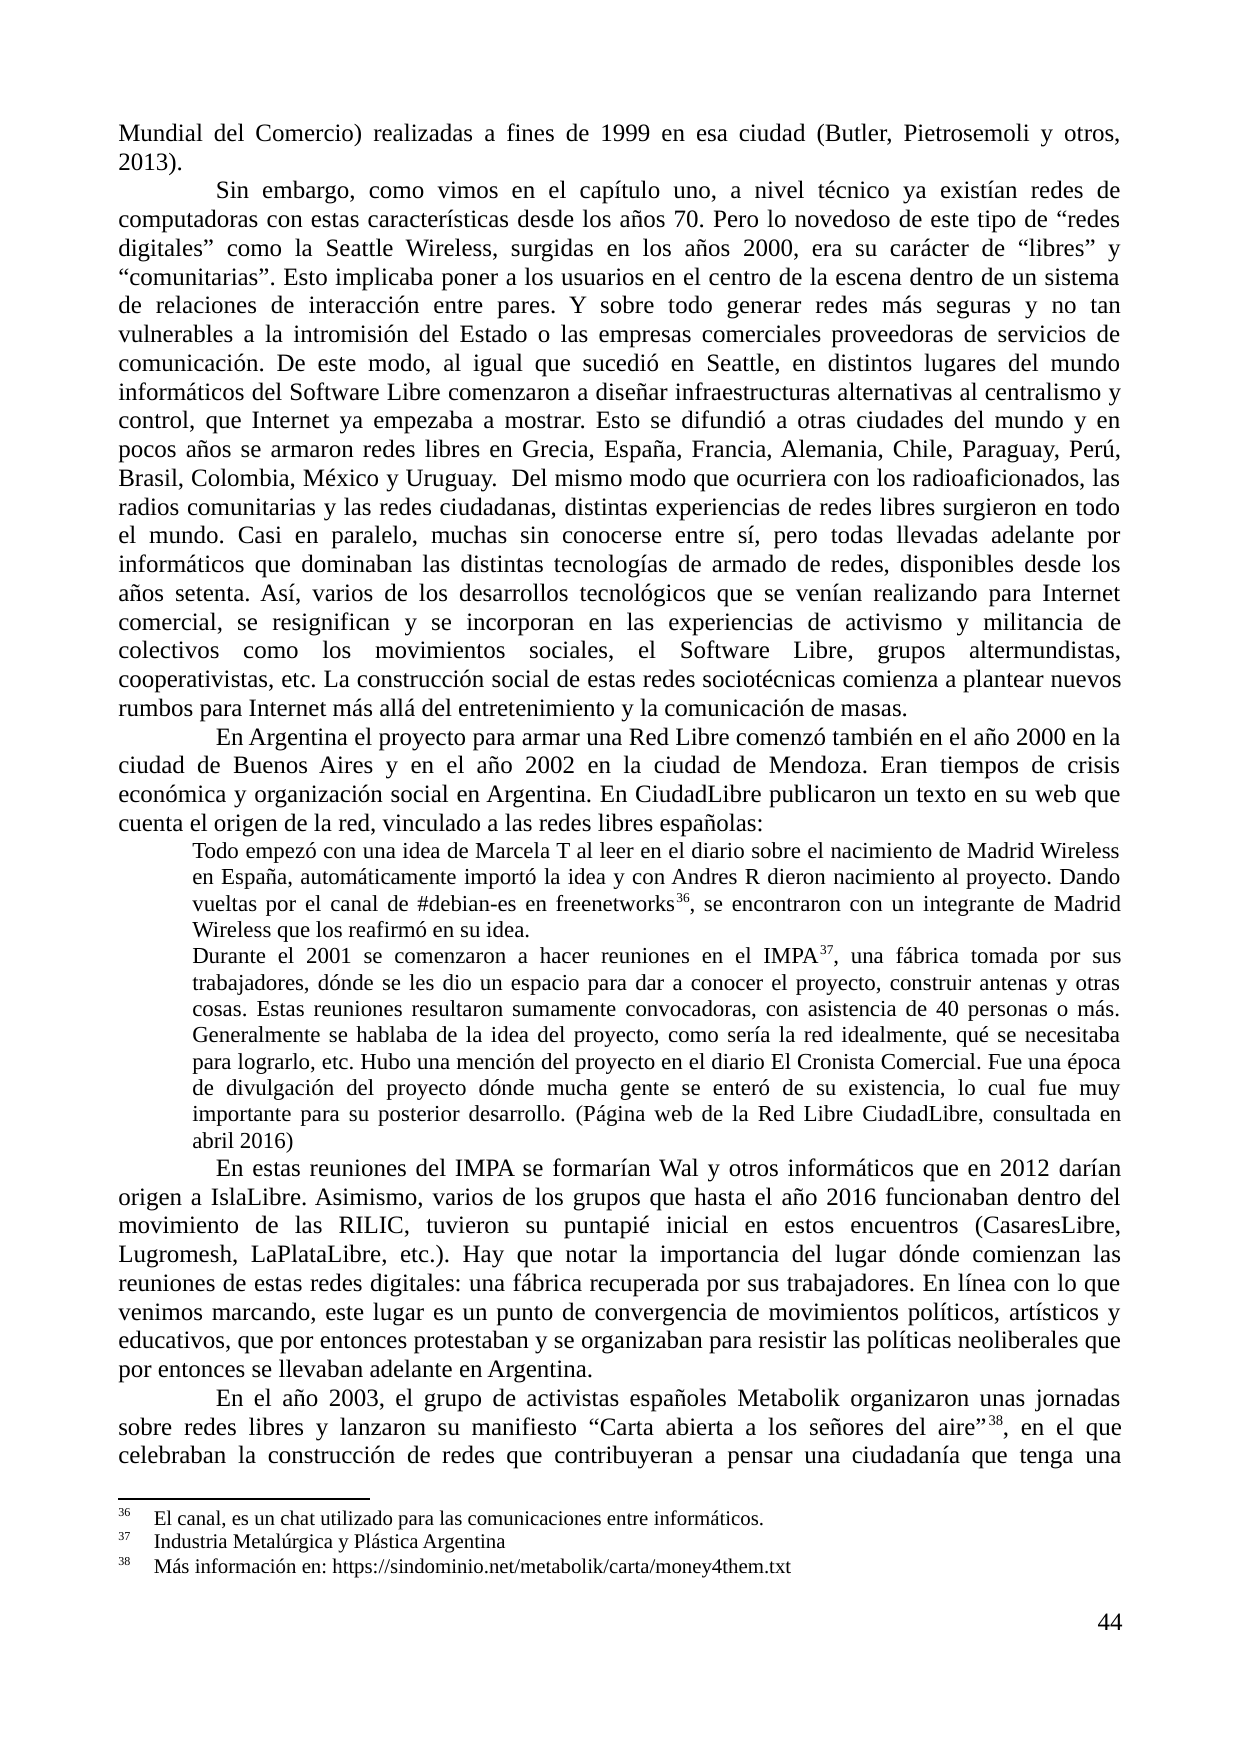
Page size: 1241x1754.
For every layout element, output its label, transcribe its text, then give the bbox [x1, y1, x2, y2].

text En estas reuniones del IMPA se formarían Wal y otros informáticos que en 2012 darían origen a IslaLibre. Asimismo, varios de los grupos que hasta el año 2016 funcionaban dentro del movimiento de las RILIC, tuvieron su puntapié inicial en estos encuentros (CasaresLibre, Lugromesh, LaPlataLibre, etc.). Hay que notar la importancia del lugar dónde comienzan las reuniones de estas redes digitales: una fábrica recuperada por sus trabajadores. En línea con lo que venimos marcando, este lugar es un punto de convergencia de movimientos políticos, artísticos y educativos, que por entonces protestaban y se organizaban para resistir las políticas neoliberales que por entonces se llevaban adelante en Argentina. [118, 1153, 1122, 1383]
text Más información en: https://sindominio.net/metabolik/carta/money4them.txt [118, 1553, 1122, 1578]
text Industria Metalúrgica y Plástica Argentina [118, 1529, 1122, 1553]
text Sin embargo, como vimos en el capítulo uno, a nivel técnico ya existían redes de computadoras con estas características desde los años 70. Pero lo novedoso de este tipo de “redes digitales” como la Seattle Wireless, surgidas en los años 2000, era su carácter de “libres” y “comunitarias”. Esto implicaba poner a los usuarios en el centro de la escena dentro de un sistema de relaciones de interacción entre pares. Y sobre todo generar redes más seguras y no tan vulnerables a la intromisión del Estado o las empresas comerciales proveedoras de servicios de comunicación. De este modo, al igual que sucedió en Seattle, en distintos lugares del mundo informáticos del Software Libre comenzaron a diseñar infraestructuras alternativas al centralismo y control, que Internet ya empezaba a mostrar. Esto se difundió a otras ciudades del mundo y en pocos años se armaron redes libres en Grecia, España, Francia, Alemania, Chile, Paraguay, Perú, Brasil, Colombia, México y Uruguay. Del mismo modo que ocurriera con los radioaficionados, las radios comunitarias y las redes ciudadanas, distintas experiencias de redes libres surgieron en todo el mundo. Casi en paralelo, muchas sin conocerse entre sí, pero todas llevadas adelante por informáticos que dominaban las distintas tecnologías de armado de redes, disponibles desde los años setenta. Así, varios de los desarrollos tecnológicos que se venían realizando para Internet comercial, se resignifican y se incorporan en las experiencias de activismo y militancia de colectivos como los movimientos sociales, el Software Libre, grupos altermundistas, cooperativistas, etc. La construcción social de estas redes sociotécnicas comienza a plantear nuevos rumbos para Internet más allá del entretenimiento y la comunicación de masas. [118, 176, 1122, 722]
text Durante el 2001 se comenzaron a hacer reuniones en el IMPA, una fábrica tomada por sus trabajadores, dónde se les dio un espacio para dar a conocer el proyecto, construir antenas y otras cosas. Estas reuniones resultaron sumamente convocadoras, con asistencia de 40 personas o más. Generalmente se hablaba de la idea del proyecto, como sería la red idealmente, qué se necesitaba para lograrlo, etc. Hubo una mención del proyecto en el diario El Cronista Comercial. Fue una época de divulgación del proyecto dónde mucha gente se enteró de su existencia, lo cual fue muy importante para su posterior desarrollo. (Página web de la Red Libre CiudadLibre, consultada en abril 2016) [192, 942, 1122, 1153]
text El canal, es un chat utilizado para las comunicaciones entre informáticos. [118, 1505, 1122, 1529]
text En el año 2003, el grupo de activistas españoles Metabolik organizaron unas jornadas sobre redes libres y lanzaron su manifiesto “Carta abierta a los señores del aire”, en el que celebraban la construcción de redes que contribuyeran a pensar una ciudadanía que tenga una [118, 1383, 1122, 1469]
text En Argentina el proyecto para armar una Red Libre comenzó también en el año 2000 en la ciudad de Buenos Aires y en el año 2002 en la ciudad de Mendoza. Eran tiempos de crisis económica y organización social en Argentina. En CiudadLibre publicaron un texto en su web que cuenta el origen de la red, vinculado a las redes libres españolas: [118, 722, 1122, 837]
text Mundial del Comercio) realizadas a fines de 1999 en esa ciudad (Butler, Pietrosemoli y otros, 2013). [118, 118, 1122, 176]
text Todo empezó con una idea de Marcela T al leer en el diario sobre el nacimiento de Madrid Wireless en España, automáticamente importó la idea y con Andres R dieron nacimiento al proyecto. Dando vueltas por el canal de #debian-es en freenetworks, se encontraron con un integrante de Madrid Wireless que los reafirmó en su idea. [192, 837, 1122, 942]
